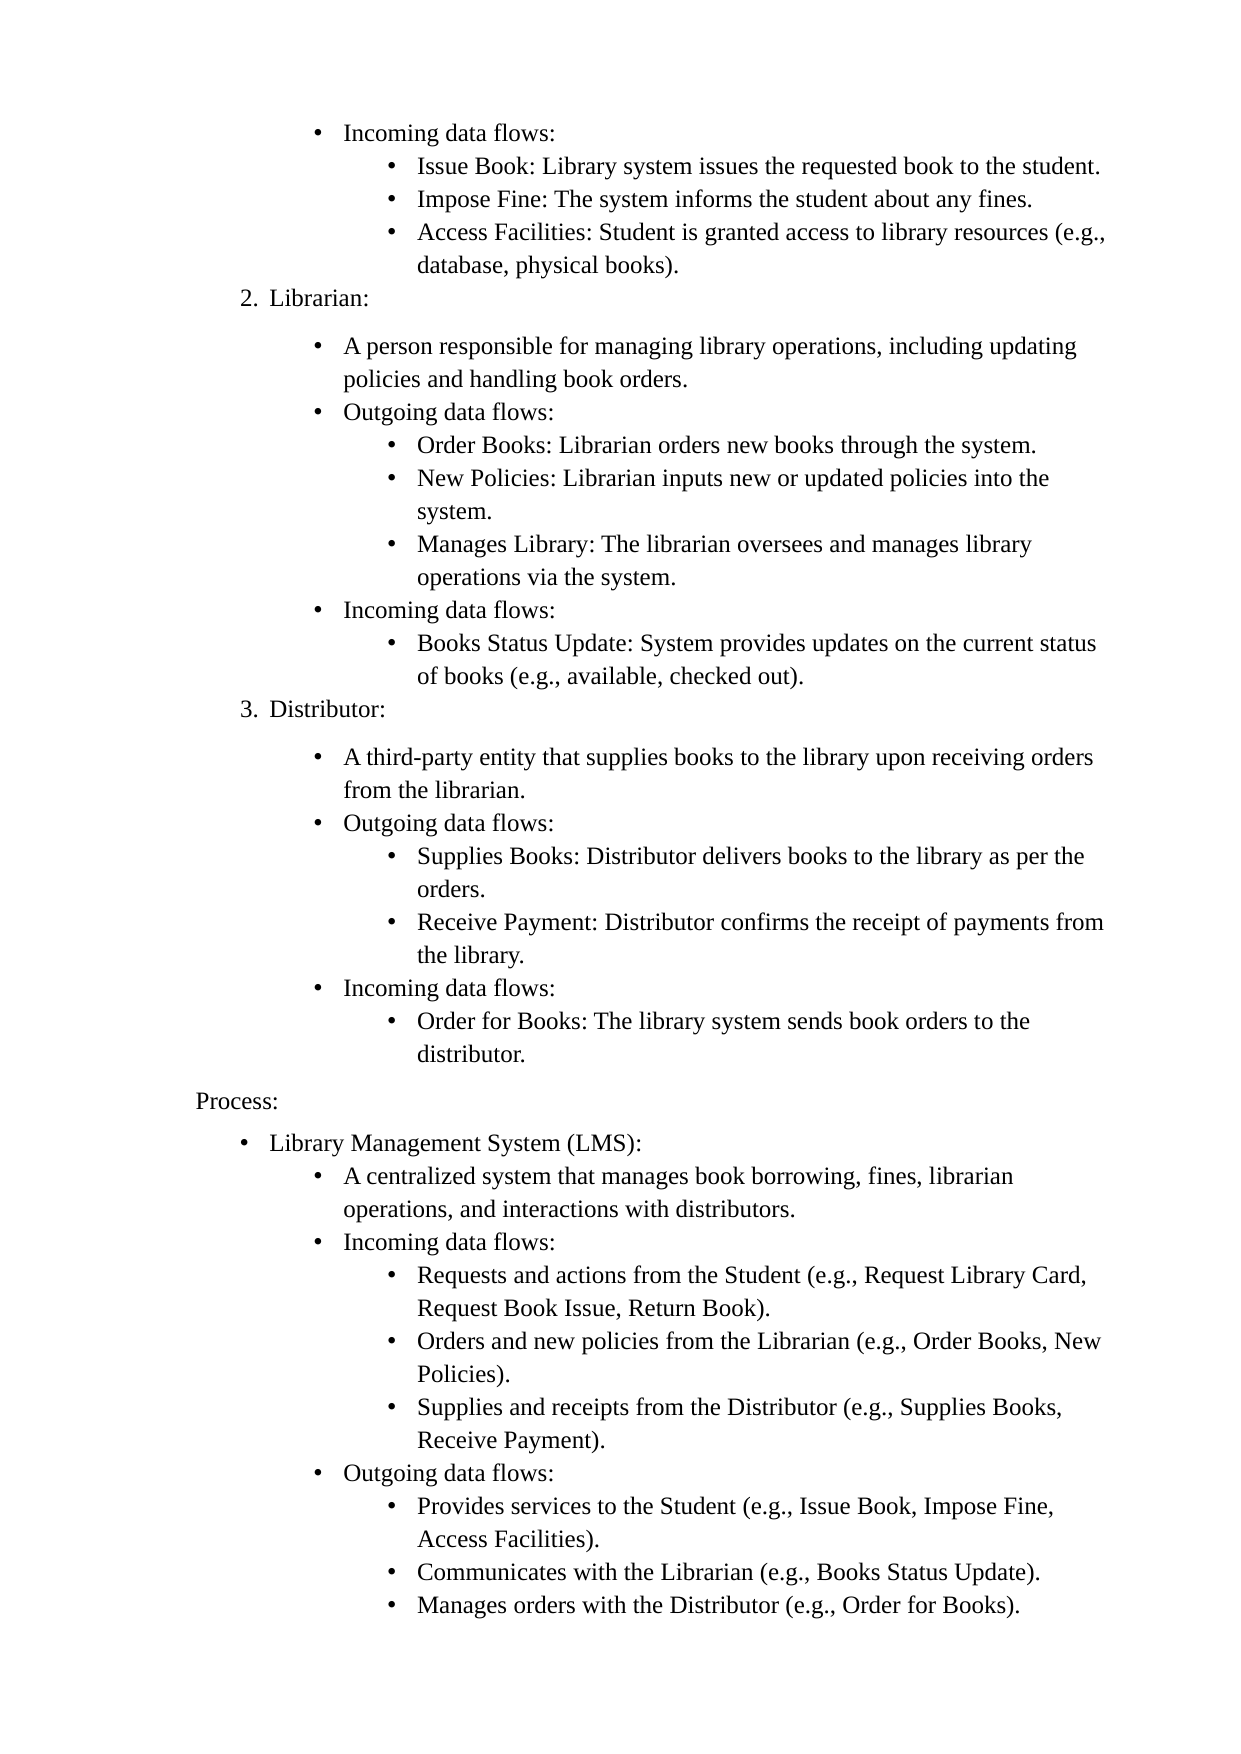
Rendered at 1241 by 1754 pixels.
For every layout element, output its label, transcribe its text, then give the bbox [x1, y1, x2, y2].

list Distributor: [240, 694, 1123, 723]
list Receive Payment: Distributor confirms the receipt of payments from the library. [387, 907, 1123, 968]
list Incoming data flows: [313, 118, 1123, 147]
list Manages Library: The librarian oversees and manages library operations via the system. [387, 529, 1123, 591]
list Provides services to the Student (e.g., Issue Book, Impose Fine, Access Facilities). [387, 1491, 1123, 1553]
list Outgoing data flows: [313, 397, 1123, 426]
list Librarian: [240, 283, 1123, 312]
list Issue Book: Library system issues the requested book to the student. [387, 151, 1123, 180]
list Orders and new policies from the Librarian (e.g., Order Books, New Policies). [387, 1326, 1123, 1388]
list Books Status Update: System provides updates on the current status of books (e.g., available, checked out). [387, 628, 1123, 690]
list Order for Books: The library system sends book orders to the distributor. [387, 1006, 1123, 1068]
list A person responsible for managing library operations, including updating policies and handling book orders. [313, 331, 1123, 393]
list Incoming data flows: [313, 595, 1123, 624]
list Supplies and receipts from the Distributor (e.g., Supplies Books, Receive Payment). [387, 1392, 1123, 1454]
list Incoming data flows: [313, 973, 1123, 1002]
list A centralized system that manages book borrowing, fines, librarian operations, and interactions with distributors. [313, 1161, 1123, 1222]
list New Policies: Librarian inputs new or updated policies into the system. [387, 463, 1123, 525]
list Communicates with the Librarian (e.g., Books Status Update). [387, 1557, 1123, 1586]
list Impose Fine: The system informs the student about any fines. [387, 184, 1123, 213]
list Manages orders with the Distributor (e.g., Order for Books). [387, 1590, 1123, 1619]
list A third-party entity that supplies books to the library upon receiving orders from the librarian. [313, 742, 1123, 803]
list Order Books: Librarian orders new books through the system. [387, 430, 1123, 459]
list Outgoing data flows: [313, 808, 1123, 836]
list Supplies Books: Distributor delivers books to the library as per the orders. [387, 841, 1123, 902]
list Incoming data flows: [313, 1227, 1123, 1256]
list Library Management System (LMS): [240, 1128, 1123, 1156]
list Access Facilities: Student is granted access to library resources (e.g., database, physical books). [387, 217, 1123, 279]
subtitle Process: [195, 1086, 1123, 1115]
list Requests and actions from the Student (e.g., Request Library Card, Request Book Issue, Return Book). [387, 1260, 1123, 1322]
list Outgoing data flows: [313, 1458, 1123, 1487]
